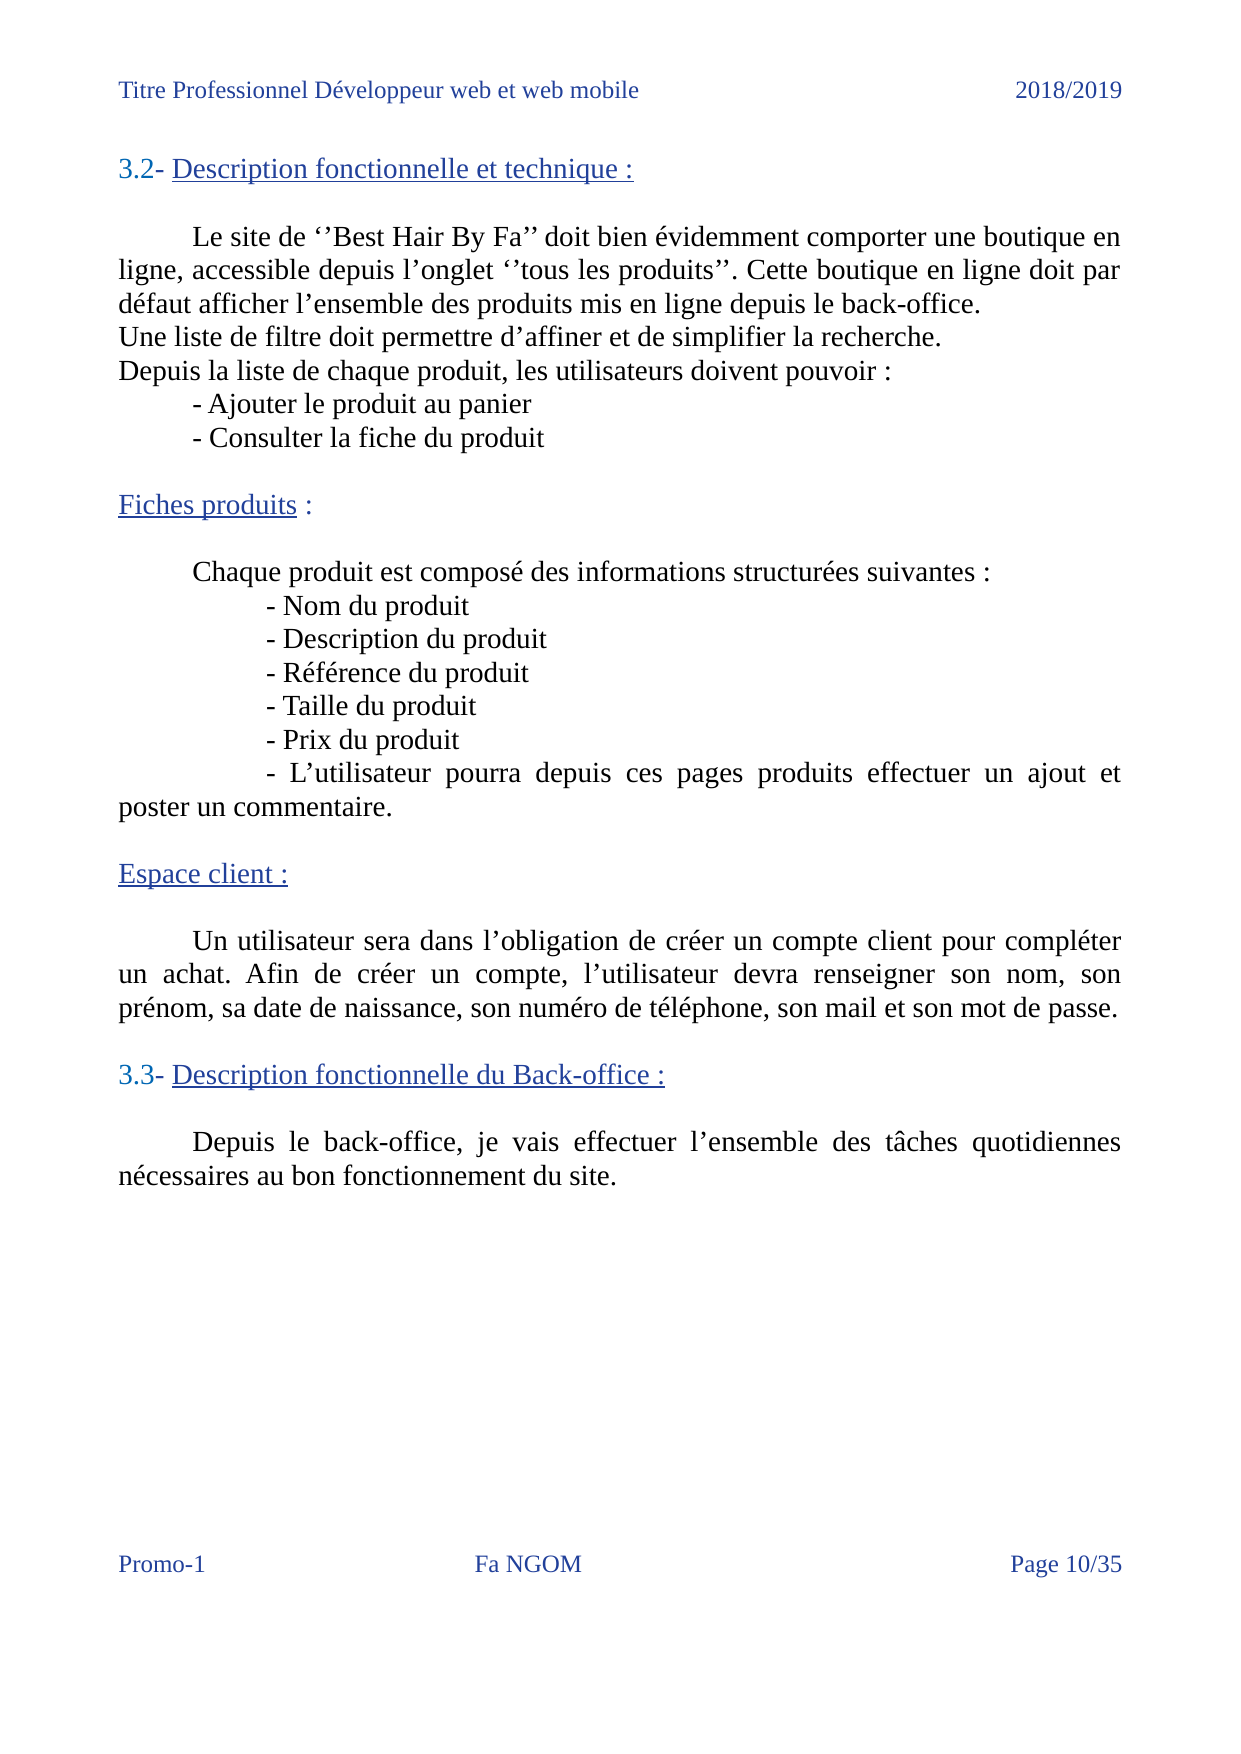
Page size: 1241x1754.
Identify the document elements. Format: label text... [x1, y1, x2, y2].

text - Taille du produit [118, 688, 1122, 722]
text - Référence du produit [118, 655, 1122, 688]
text Une liste de filtre doit permettre d’affiner et de simplifier la recherche. [118, 319, 1122, 353]
text Le site de ‘’Best Hair By Fa’’ doit bien évidemment comporter une boutique en ligne, accessible depuis l’onglet ‘’tous les produits’’. Cette boutique en ligne doit par défaut afficher l’ensemble des produits mis en ligne depuis le back-office. [118, 219, 1122, 319]
text Fiches produits : [118, 487, 1122, 521]
text Chaque produit est composé des informations structurées suivantes : [118, 554, 1122, 588]
text 3.2- Description fonctionnelle et technique : [118, 152, 1122, 185]
text - Description du produit [118, 621, 1122, 655]
text - L’utilisateur pourra depuis ces pages produits effectuer un ajout et poster un commentaire. [118, 755, 1122, 822]
text Depuis la liste de chaque produit, les utilisateurs doivent pouvoir : [118, 353, 1122, 386]
text - Nom du produit [118, 588, 1122, 621]
text Espace client : [118, 856, 1122, 889]
text Depuis le back-office, je vais effectuer l’ensemble des tâches quotidiennes nécessaires au bon fonctionnement du site. [118, 1124, 1122, 1191]
text - Prix du produit [118, 722, 1122, 755]
text Un utilisateur sera dans l’obligation de créer un compte client pour compléter un achat. Afin de créer un compte, l’utilisateur devra renseigner son nom, son prénom, sa date de naissance, son numéro de téléphone, son mail et son mot de passe. [118, 923, 1122, 1024]
text 3.3- Description fonctionnelle du Back-office : [118, 1057, 1122, 1091]
text - Consulter la fiche du produit [118, 420, 1122, 453]
text - Ajouter le produit au panier [118, 386, 1122, 420]
